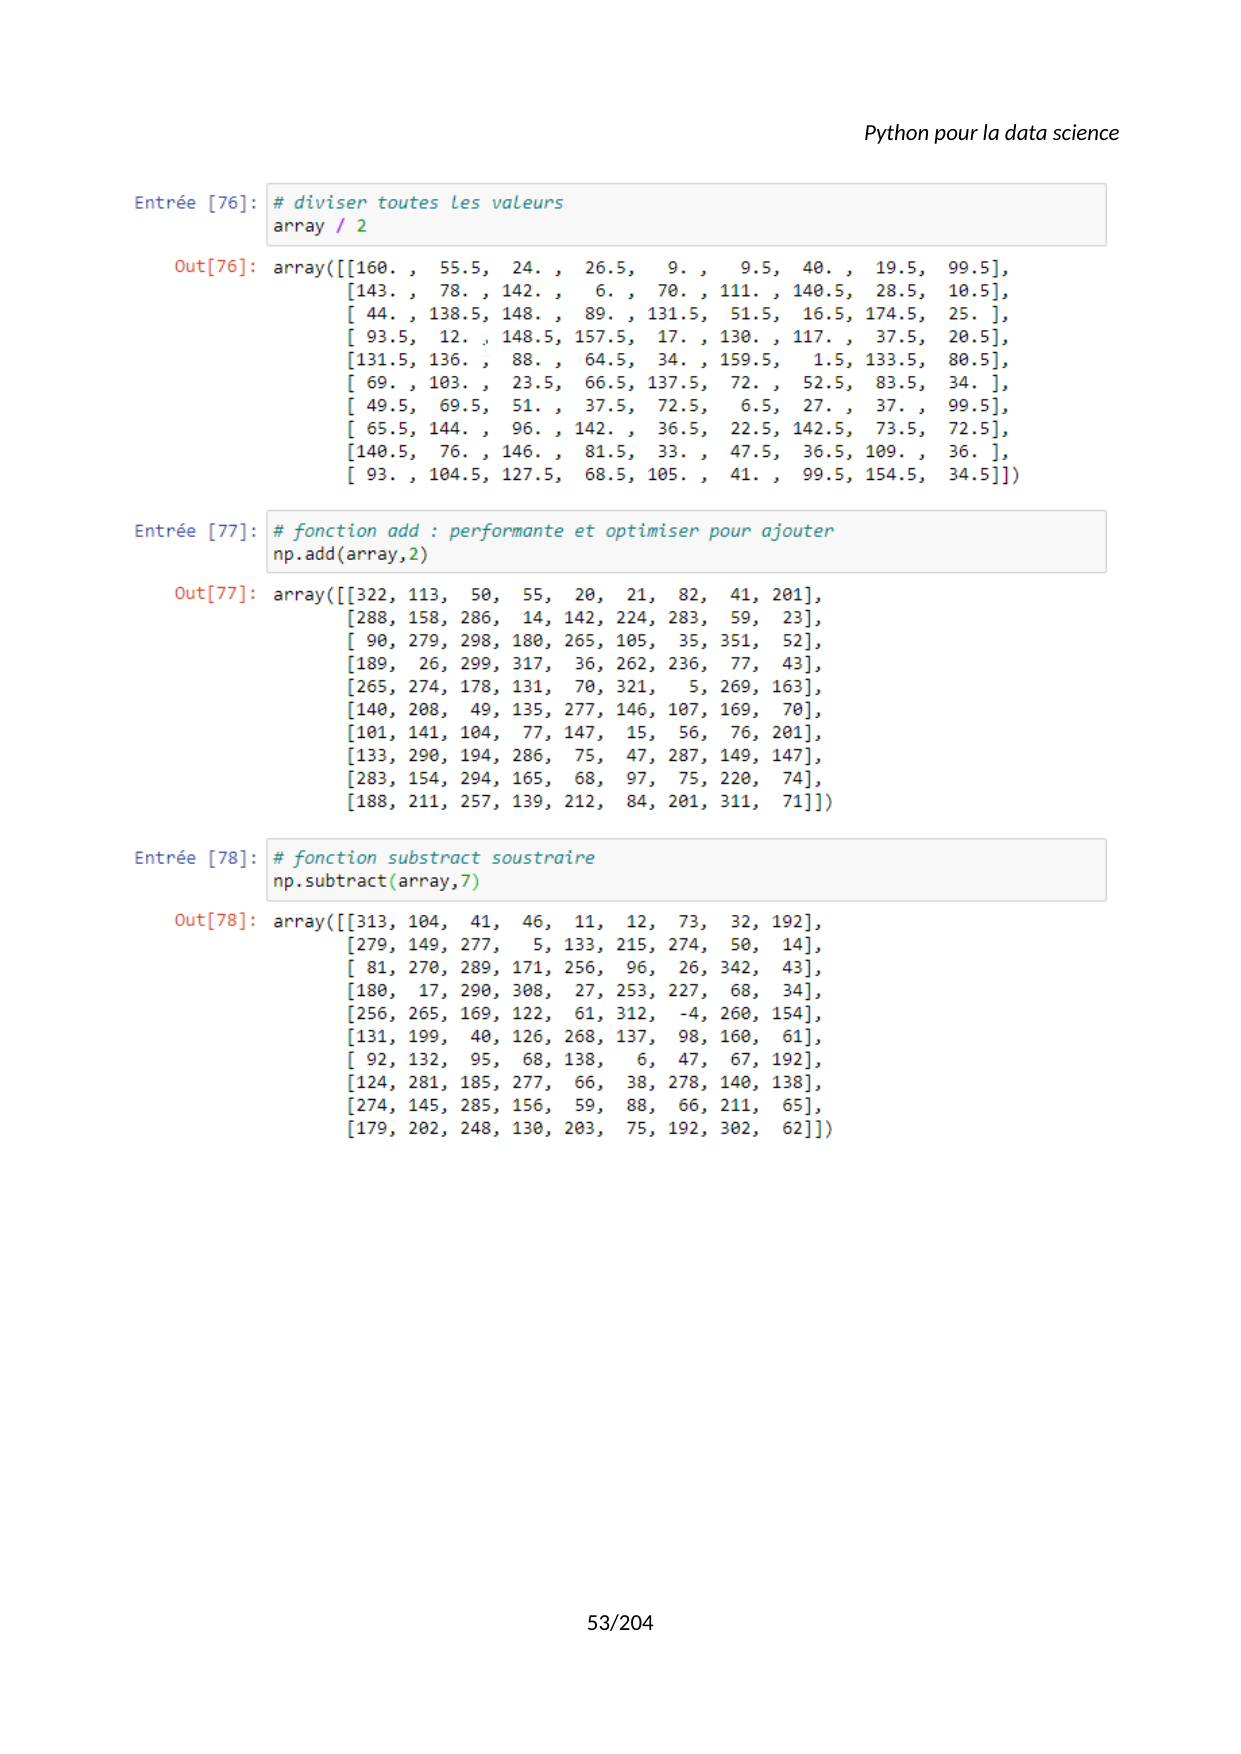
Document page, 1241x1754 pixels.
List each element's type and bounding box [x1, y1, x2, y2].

picture [118, 175, 1122, 1149]
